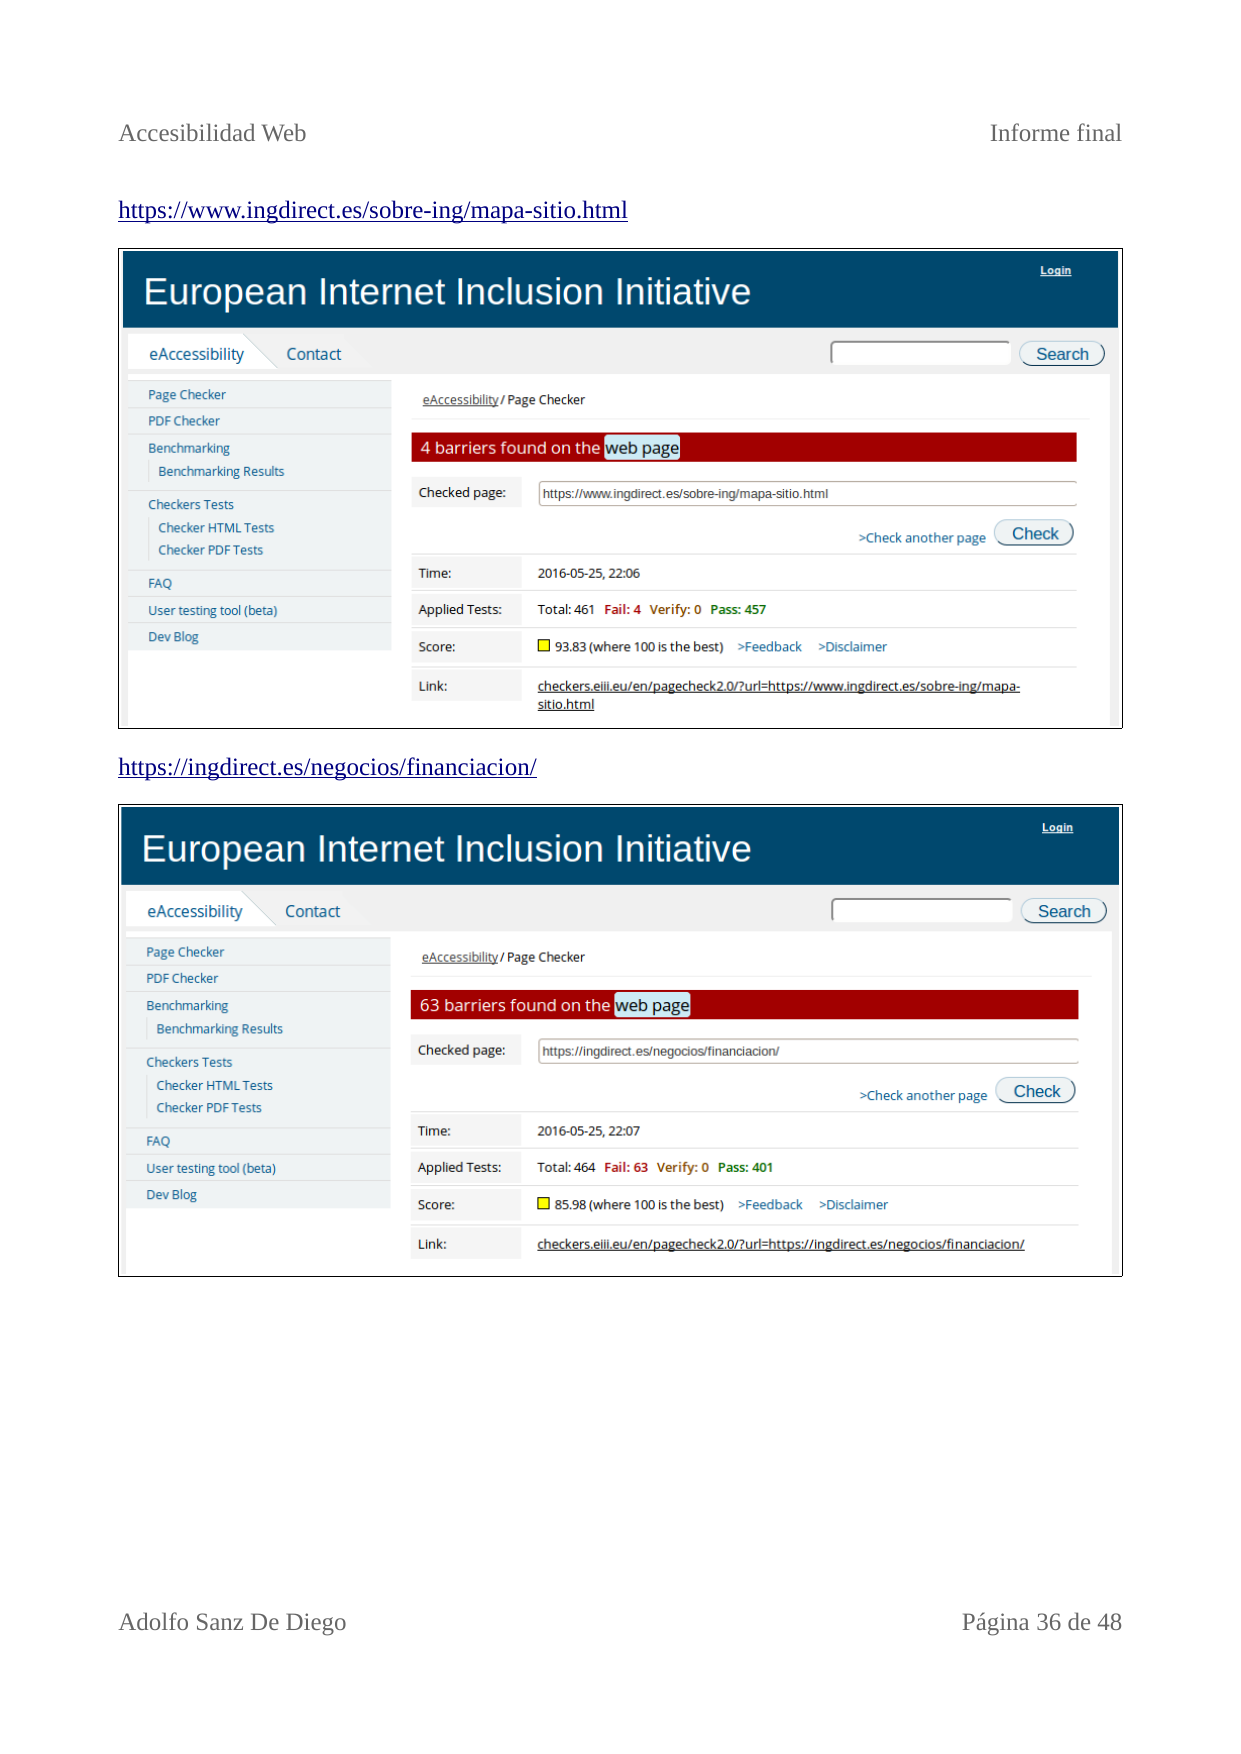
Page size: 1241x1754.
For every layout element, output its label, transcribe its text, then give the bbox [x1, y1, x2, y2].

picture [536, 285, 552, 304]
picture [348, 837, 359, 861]
picture [360, 842, 378, 861]
picture [1041, 267, 1071, 276]
picture [435, 837, 445, 861]
picture [466, 842, 483, 861]
picture [330, 285, 347, 304]
picture [585, 842, 602, 861]
picture [627, 285, 643, 304]
picture [457, 836, 462, 861]
picture [1042, 824, 1073, 833]
picture [515, 842, 532, 861]
picture [507, 835, 512, 861]
picture [246, 285, 264, 304]
picture [507, 278, 512, 304]
picture [673, 285, 693, 304]
picture [382, 285, 411, 304]
picture [563, 842, 581, 861]
picture [144, 836, 165, 861]
picture [732, 842, 751, 861]
picture [458, 279, 463, 304]
picture [732, 285, 750, 304]
picture [319, 836, 324, 861]
picture [647, 280, 670, 304]
picture [223, 842, 241, 869]
picture [487, 842, 503, 861]
picture [694, 837, 730, 861]
picture [617, 836, 622, 861]
picture [555, 842, 560, 861]
picture [361, 285, 379, 304]
picture [320, 279, 325, 304]
picture [350, 280, 360, 304]
picture [694, 280, 730, 304]
picture [556, 285, 560, 304]
picture [202, 842, 220, 861]
picture [244, 842, 262, 861]
picture [190, 842, 200, 861]
text https://ingdirect.es/negocios/financiacion/ [118, 752, 1122, 781]
picture [267, 285, 305, 304]
picture [121, 251, 1119, 726]
picture [674, 842, 694, 861]
picture [648, 837, 671, 861]
picture [414, 842, 433, 861]
picture [415, 285, 433, 304]
picture [329, 842, 345, 861]
picture [467, 285, 484, 304]
picture [121, 885, 1119, 1274]
picture [585, 285, 602, 304]
picture [488, 285, 504, 304]
picture [536, 842, 552, 861]
picture [617, 279, 622, 304]
text https://www.ingdirect.es/sobre-ing/mapa-sitio.html [118, 196, 1122, 224]
picture [192, 285, 202, 304]
picture [203, 285, 221, 304]
picture [381, 842, 410, 861]
picture [170, 285, 187, 304]
picture [265, 842, 304, 861]
picture [563, 285, 582, 304]
picture [435, 280, 445, 304]
picture [168, 842, 185, 861]
picture [515, 285, 532, 304]
picture [225, 285, 243, 312]
picture [146, 279, 167, 304]
picture [627, 842, 643, 861]
